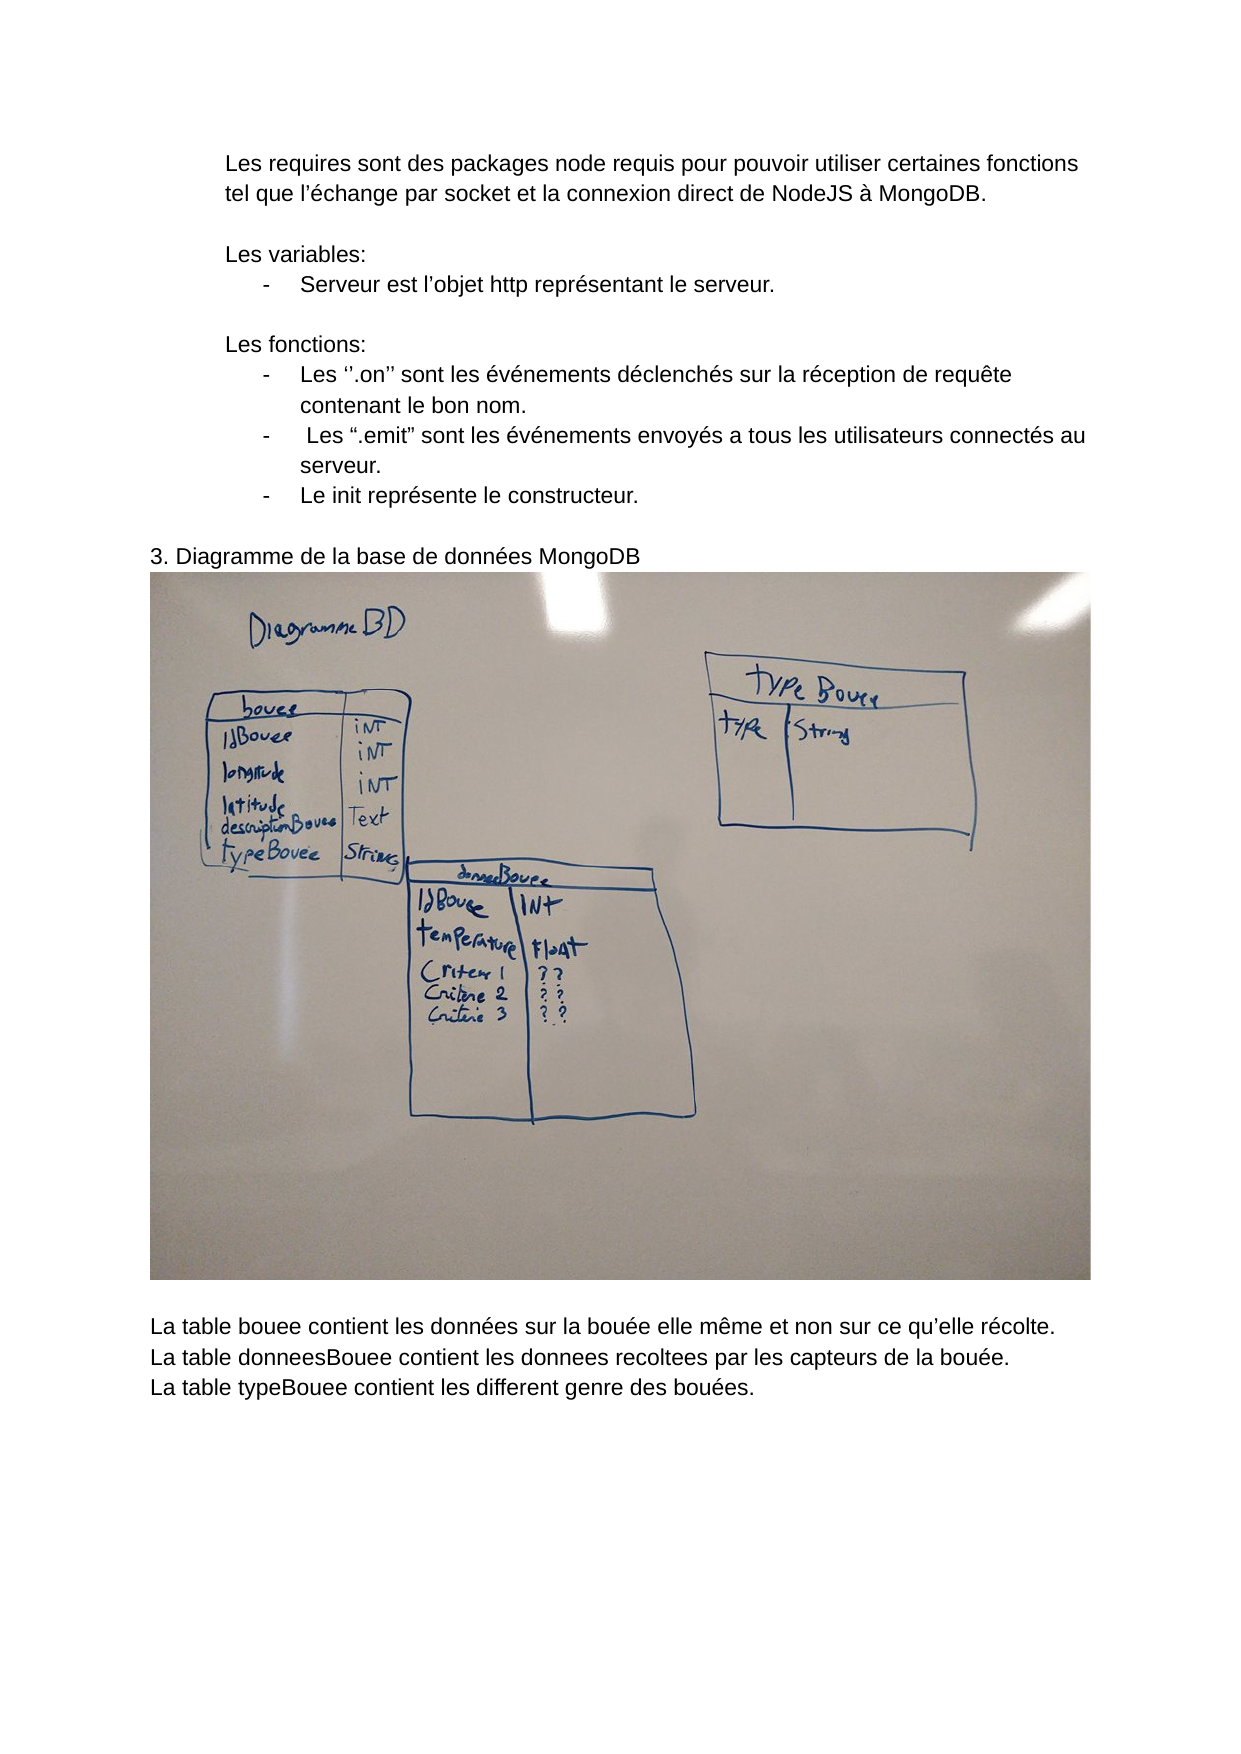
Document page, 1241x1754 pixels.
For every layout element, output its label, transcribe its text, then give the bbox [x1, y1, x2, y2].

text Les variables: [225, 241, 1090, 267]
picture [150, 572, 1091, 1280]
text 3. Diagramme de la base de données MongoDB [150, 543, 1090, 569]
text La table bouee contient les données sur la bouée elle même et non sur ce qu’elle récolte. [150, 1313, 1090, 1339]
text La table typeBouee contient les different genre des bouées. [150, 1374, 1090, 1400]
text Les fonctions: [150, 331, 1090, 358]
list Les ‘’.on’’ sont les événements déclenchés sur la réception de requête contenant le bon nom. [262, 361, 1090, 418]
list Serveur est l’objet http représentant le serveur. [262, 271, 1090, 297]
list Les “.emit” sont les événements envoyés a tous les utilisateurs connectés au serveur. [262, 422, 1090, 478]
text La table donneesBouee contient les donnees recoltees par les capteurs de la bouée. [150, 1343, 1090, 1370]
text Les requires sont des packages node requis pour pouvoir utiliser certaines fonctions tel que l’échange par socket et la connexion direct de NodeJS à MongoDB. [225, 150, 1090, 207]
list Le init représente le constructeur. [262, 482, 1090, 509]
